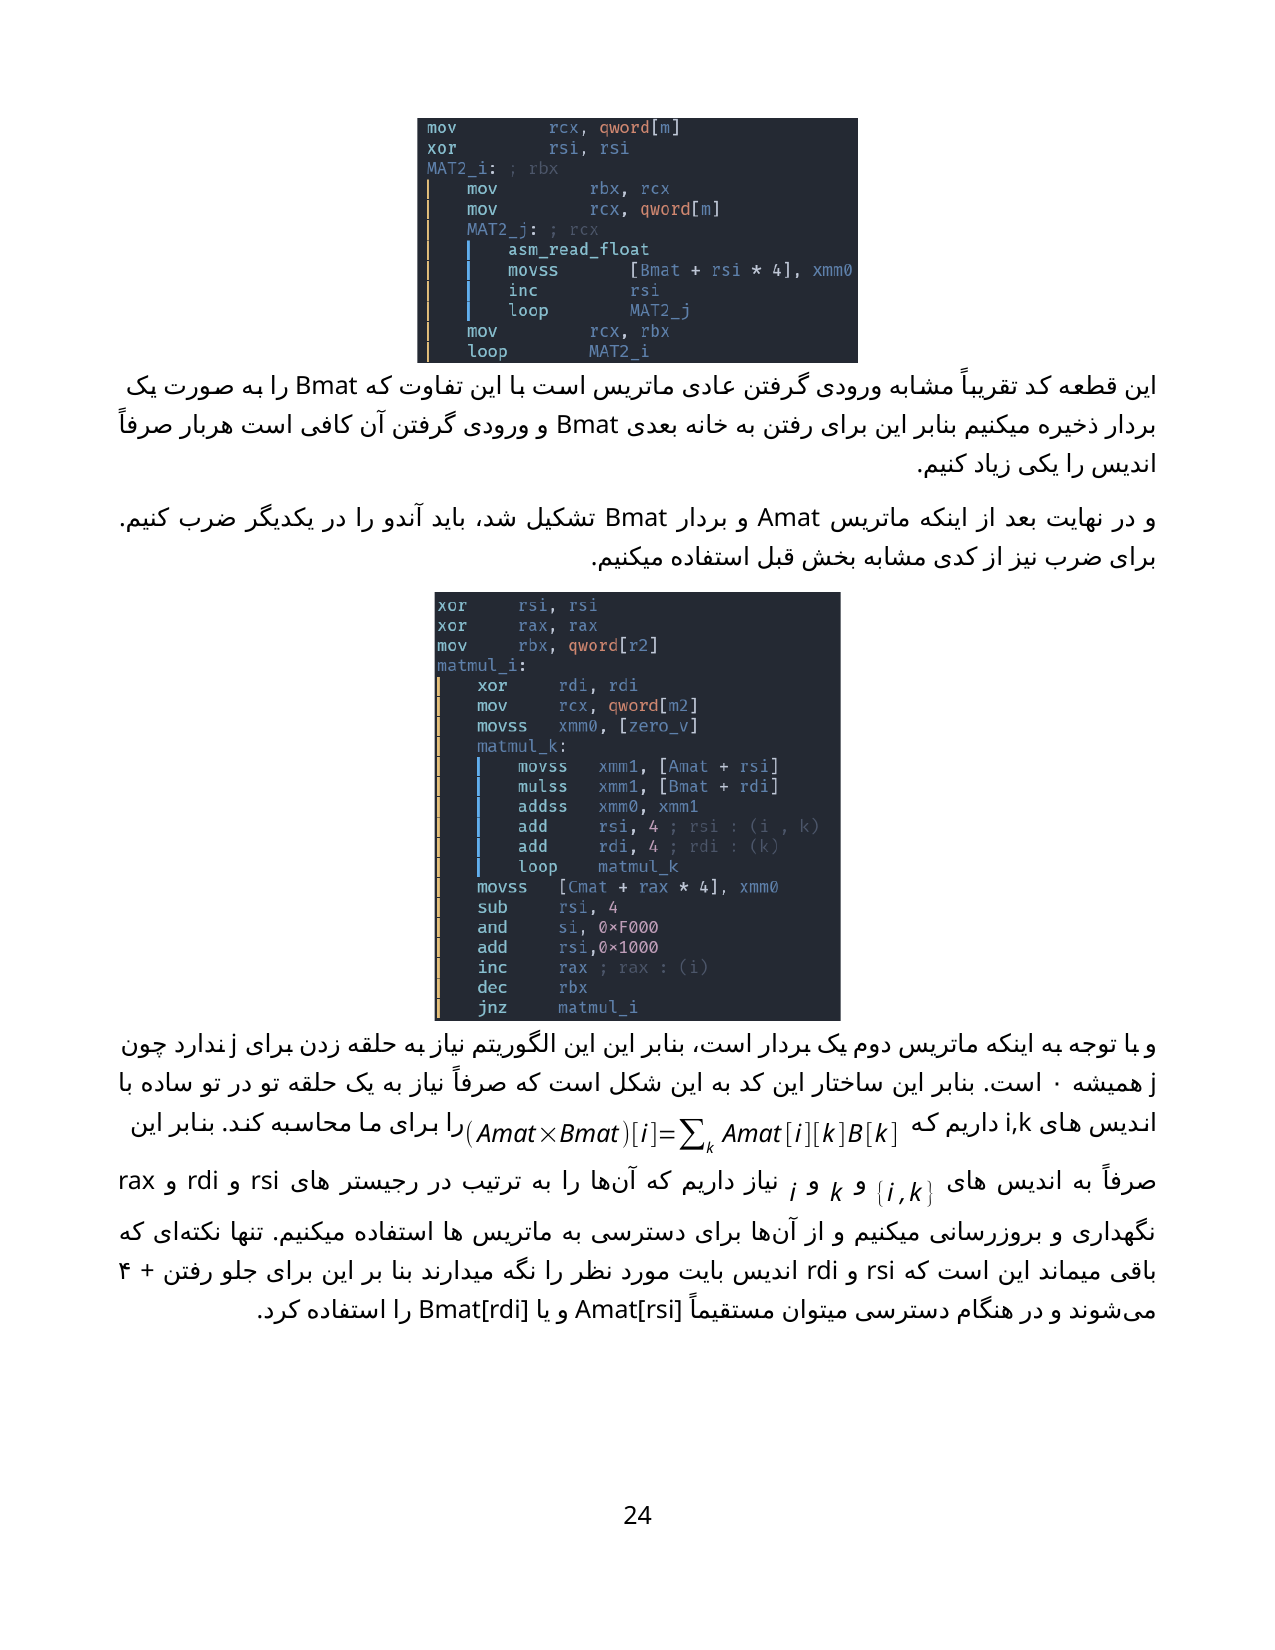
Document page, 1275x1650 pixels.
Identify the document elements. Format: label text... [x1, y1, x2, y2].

picture [417, 118, 858, 363]
text این قطعه کد تقریباً مشابه ورودی گرفتن عادی ماتریس است با این تفاوت که Bmat را به صورت یک بردار ذخیره میکنیم بنابر این برای رفتن به خانه بعدی Bmat و ورودی گرفتن آن کافی است هربار صرفاً اندیس را یکی زیاد کنیم. [118, 118, 1157, 480]
picture [434, 592, 841, 1021]
text و با توجه به اینکه ماتریس دوم یک بردار است، بنابر این این الگوریتم نیاز به حلقه زدن برای j ندارد چون j همیشه ۰ است. بنابر این ساختار این کد به این شکل است که صرفاً نیاز به یک حلقه تو در تو ساده با اندیس های i,k داریم که را برای ما محاسبه کند. بنابر این صرفاً به اندیس های و و نیاز داریم که آن‌ها را به ترتیب در رجیستر های rsi و rdi و rax نگهداری و بروزرسانی میکنیم و از آن‌ها برای دسترسی به ماتریس ها استفاده میکنیم. تنها نکته‌ای که باقی میماند این است که rsi و rdi اندیس بایت مورد نظر را نگه میدارند بنا بر این برای جلو رفتن + ۴ می‌شوند و در هنگام دسترسی میتوان مستقیماً Amat[rsi] و یا Bmat[rdi] را استفاده کرد. [118, 593, 1157, 1326]
text و در نهایت بعد از اینکه ماتریس Amat و بردار Bmat تشکیل شد، باید آندو را در یکدیگر ضرب کنیم. برای ضرب نیز از کدی مشابه بخش قبل استفاده میکنیم. [118, 500, 1157, 573]
